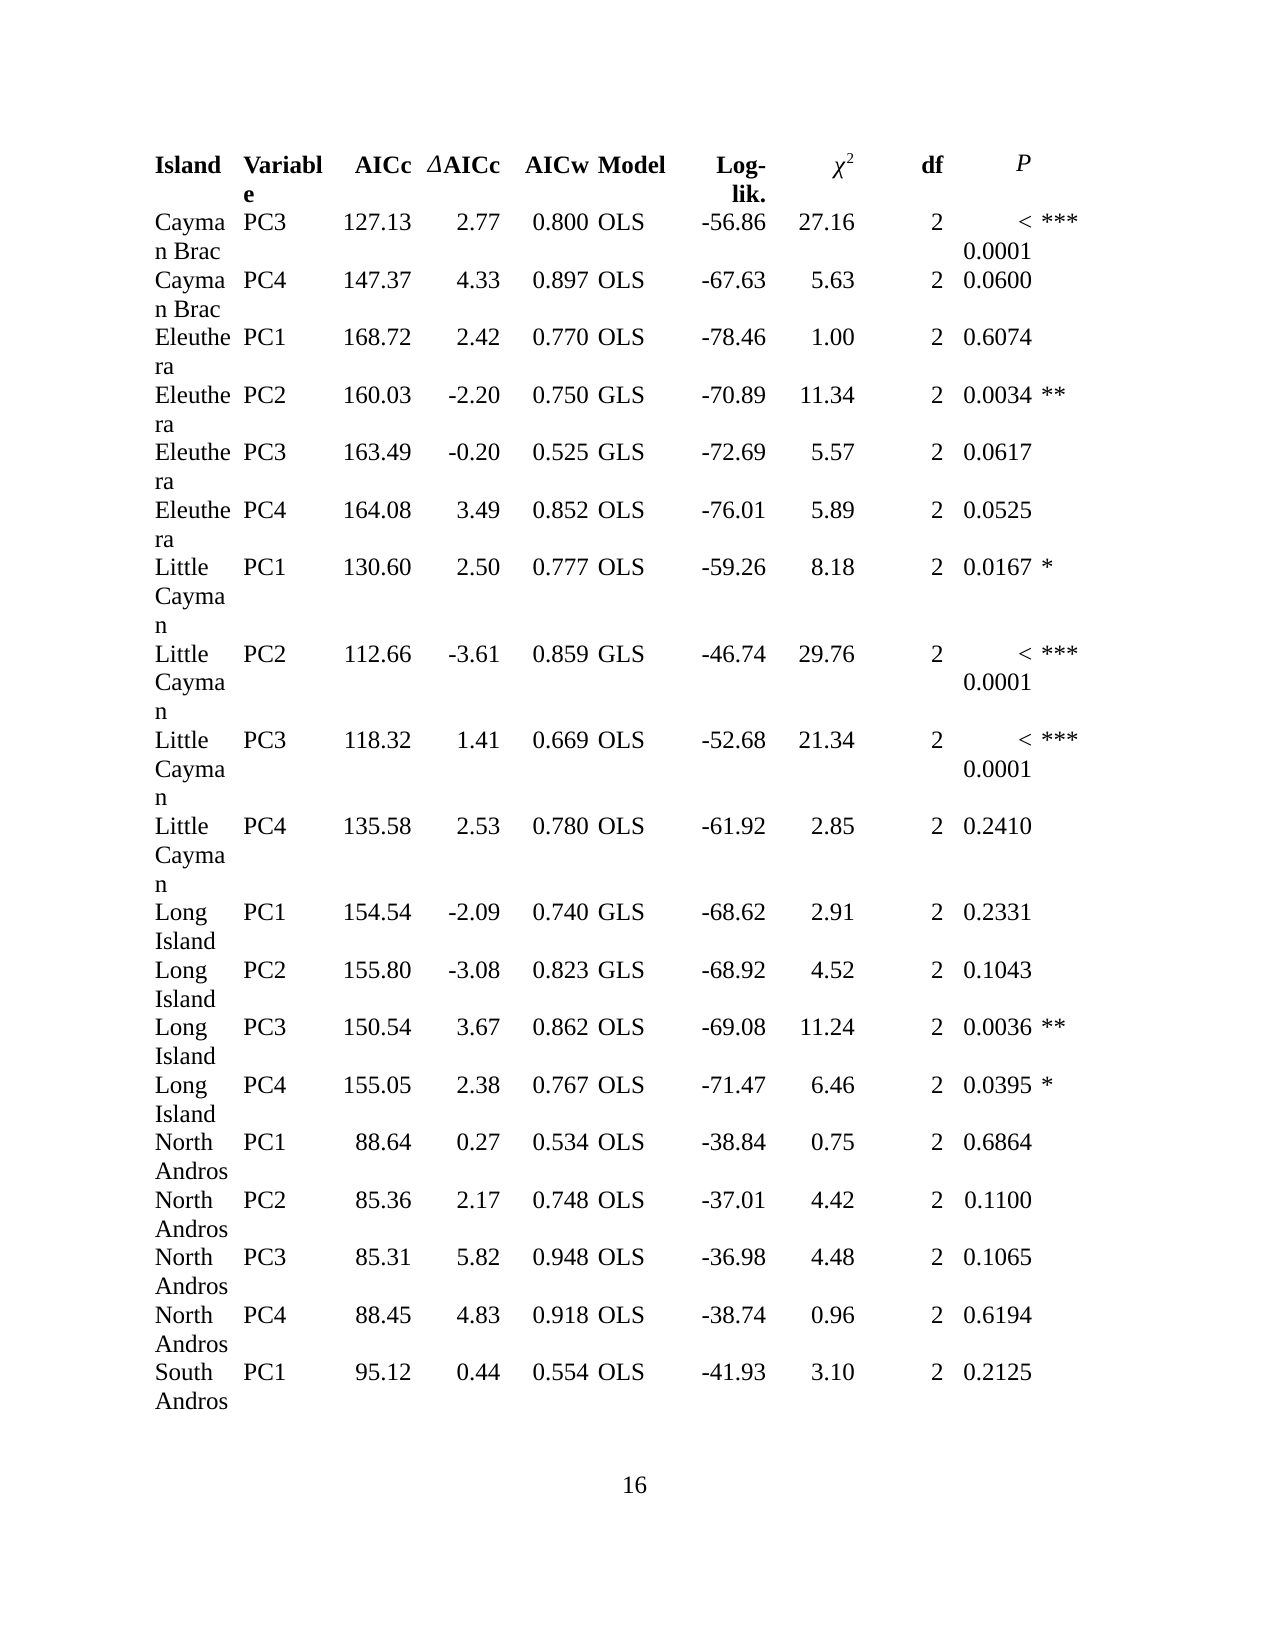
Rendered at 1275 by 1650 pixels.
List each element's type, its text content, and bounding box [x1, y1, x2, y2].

table_cell PC4 [239, 495, 327, 552]
table_cell 0.44 [416, 1358, 504, 1415]
table_cell 127.13 [327, 208, 416, 265]
table_cell North Andros [150, 1300, 238, 1357]
table_cell GLS [593, 955, 682, 1012]
table_cell 2.91 [770, 898, 859, 955]
table_header Variable [239, 150, 327, 207]
table_cell * [1036, 553, 1125, 639]
table_cell 5.57 [770, 438, 859, 495]
table_cell Long Island [150, 1070, 238, 1127]
table_cell [1036, 1300, 1125, 1357]
table_cell -38.74 [682, 1300, 770, 1357]
table_cell 0.948 [505, 1243, 593, 1300]
table_cell 0.750 [505, 380, 593, 437]
table_cell -2.09 [416, 898, 504, 955]
table_cell GLS [593, 898, 682, 955]
table_cell OLS [593, 1243, 682, 1300]
table_cell Long Island [150, 955, 238, 1012]
table_cell North Andros [150, 1128, 238, 1185]
table_cell 0.1100 [948, 1185, 1036, 1242]
table_cell 155.05 [327, 1070, 416, 1127]
table_cell 0.777 [505, 553, 593, 639]
table_cell 4.83 [416, 1300, 504, 1357]
table_cell -56.86 [682, 208, 770, 265]
table_cell 2 [859, 725, 948, 811]
table_cell [1036, 323, 1125, 380]
table_cell GLS [593, 380, 682, 437]
table_cell 2 [859, 1070, 948, 1127]
table_cell PC2 [239, 955, 327, 1012]
table_cell Little Cayman [150, 553, 238, 639]
table_cell 0.75 [770, 1128, 859, 1185]
table_cell 0.2331 [948, 898, 1036, 955]
table_cell 95.12 [327, 1358, 416, 1415]
table_cell PC2 [239, 639, 327, 725]
table_cell 4.48 [770, 1243, 859, 1300]
table_cell 0.0525 [948, 495, 1036, 552]
table_cell 0.748 [505, 1185, 593, 1242]
table_cell 85.36 [327, 1185, 416, 1242]
table_cell < 0.0001 [948, 725, 1036, 811]
table_cell 2 [859, 380, 948, 437]
table_cell Eleuthera [150, 438, 238, 495]
table_cell -3.61 [416, 639, 504, 725]
table_cell PC3 [239, 208, 327, 265]
table_cell 0.0600 [948, 265, 1036, 322]
table_cell PC1 [239, 323, 327, 380]
table_cell -61.92 [682, 811, 770, 897]
table_cell 3.10 [770, 1358, 859, 1415]
table_cell PC4 [239, 1300, 327, 1357]
table_cell 160.03 [327, 380, 416, 437]
table_cell 2 [859, 955, 948, 1012]
table_header AICc [416, 150, 504, 207]
table_cell 5.89 [770, 495, 859, 552]
table_cell North Andros [150, 1243, 238, 1300]
table_cell 0.1043 [948, 955, 1036, 1012]
table_cell OLS [593, 495, 682, 552]
table_cell 2 [859, 553, 948, 639]
table_cell 2.85 [770, 811, 859, 897]
table_cell Little Cayman [150, 639, 238, 725]
table_cell PC1 [239, 553, 327, 639]
table_cell 11.24 [770, 1013, 859, 1070]
table_cell 2.77 [416, 208, 504, 265]
table_cell PC4 [239, 1070, 327, 1127]
table_cell 2 [859, 265, 948, 322]
table_cell 0.534 [505, 1128, 593, 1185]
table_cell Cayman Brac [150, 208, 238, 265]
table_cell 0.96 [770, 1300, 859, 1357]
table_cell 2 [859, 898, 948, 955]
table_cell OLS [593, 553, 682, 639]
table_cell 0.740 [505, 898, 593, 955]
table_cell OLS [593, 1070, 682, 1127]
table_cell Little Cayman [150, 811, 238, 897]
table_cell 2 [859, 1013, 948, 1070]
table_cell [1036, 265, 1125, 322]
table_cell -36.98 [682, 1243, 770, 1300]
table_cell OLS [593, 323, 682, 380]
table_cell -52.68 [682, 725, 770, 811]
table_cell [1036, 955, 1125, 1012]
table_cell 0.800 [505, 208, 593, 265]
table_cell Little Cayman [150, 725, 238, 811]
table_cell -46.74 [682, 639, 770, 725]
table_header AICc [327, 150, 416, 207]
table_cell 0.859 [505, 639, 593, 725]
table_cell 0.823 [505, 955, 593, 1012]
table_cell 2.50 [416, 553, 504, 639]
table_cell 155.80 [327, 955, 416, 1012]
table_cell [1036, 1358, 1125, 1415]
table_cell 6.46 [770, 1070, 859, 1127]
table_cell 85.31 [327, 1243, 416, 1300]
table_cell -0.20 [416, 438, 504, 495]
table_cell 0.770 [505, 323, 593, 380]
table_cell 27.16 [770, 208, 859, 265]
table_cell PC2 [239, 1185, 327, 1242]
table_cell *** [1036, 725, 1125, 811]
table_cell Eleuthera [150, 380, 238, 437]
table_cell [1036, 811, 1125, 897]
table_cell -67.63 [682, 265, 770, 322]
table_cell 2 [859, 639, 948, 725]
table_cell -70.89 [682, 380, 770, 437]
table_cell Eleuthera [150, 323, 238, 380]
table_cell 0.2125 [948, 1358, 1036, 1415]
table_cell 0.6194 [948, 1300, 1036, 1357]
table_cell Long Island [150, 1013, 238, 1070]
table_cell 4.52 [770, 955, 859, 1012]
table_cell [1036, 898, 1125, 955]
table_cell [1036, 1243, 1125, 1300]
table_cell -78.46 [682, 323, 770, 380]
table_cell 112.66 [327, 639, 416, 725]
table_cell -68.62 [682, 898, 770, 955]
table_cell PC1 [239, 1128, 327, 1185]
table_cell 0.2410 [948, 811, 1036, 897]
table_cell OLS [593, 1300, 682, 1357]
table_cell *** [1036, 208, 1125, 265]
table_cell 2 [859, 438, 948, 495]
table_cell 0.554 [505, 1358, 593, 1415]
table_cell 0.0167 [948, 553, 1036, 639]
table_cell 21.34 [770, 725, 859, 811]
table_header Log-lik. [682, 150, 770, 207]
table_cell 0.862 [505, 1013, 593, 1070]
table_cell 88.45 [327, 1300, 416, 1357]
table_cell GLS [593, 438, 682, 495]
table_cell 0.1065 [948, 1243, 1036, 1300]
table_cell PC3 [239, 1243, 327, 1300]
table_cell [1036, 438, 1125, 495]
table_cell PC1 [239, 1358, 327, 1415]
table_header df [859, 150, 948, 207]
table_header AICw [505, 150, 593, 207]
table_cell PC2 [239, 380, 327, 437]
table_cell 8.18 [770, 553, 859, 639]
table_cell 168.72 [327, 323, 416, 380]
table_cell 150.54 [327, 1013, 416, 1070]
table_cell 0.669 [505, 725, 593, 811]
table_cell 29.76 [770, 639, 859, 725]
table_cell 2 [859, 1358, 948, 1415]
table_cell * [1036, 1070, 1125, 1127]
table_cell North Andros [150, 1185, 238, 1242]
table_cell 163.49 [327, 438, 416, 495]
table_cell -71.47 [682, 1070, 770, 1127]
table_cell 2 [859, 1243, 948, 1300]
table_cell 135.58 [327, 811, 416, 897]
table_cell 1.41 [416, 725, 504, 811]
table_cell -72.69 [682, 438, 770, 495]
table_cell 0.6864 [948, 1128, 1036, 1185]
table_header Model [593, 150, 682, 207]
table_cell OLS [593, 1128, 682, 1185]
table_cell OLS [593, 1013, 682, 1070]
table_cell PC1 [239, 898, 327, 955]
table_cell 0.897 [505, 265, 593, 322]
table_cell PC3 [239, 1013, 327, 1070]
table_cell 0.27 [416, 1128, 504, 1185]
table_cell -2.20 [416, 380, 504, 437]
table_cell 0.0617 [948, 438, 1036, 495]
table_cell 0.918 [505, 1300, 593, 1357]
table_cell 164.08 [327, 495, 416, 552]
table_cell OLS [593, 1358, 682, 1415]
table_cell 4.42 [770, 1185, 859, 1242]
table_cell 2 [859, 811, 948, 897]
table_cell GLS [593, 639, 682, 725]
table_cell 0.6074 [948, 323, 1036, 380]
table_cell 130.60 [327, 553, 416, 639]
table_cell PC4 [239, 811, 327, 897]
table_cell 0.525 [505, 438, 593, 495]
table_cell Eleuthera [150, 495, 238, 552]
table_cell ** [1036, 380, 1125, 437]
table_cell 0.852 [505, 495, 593, 552]
table_cell 2 [859, 323, 948, 380]
table_cell 1.00 [770, 323, 859, 380]
table_cell [1036, 1128, 1125, 1185]
table_cell *** [1036, 639, 1125, 725]
table_header [948, 150, 1036, 207]
table_cell 0.767 [505, 1070, 593, 1127]
table_cell OLS [593, 811, 682, 897]
table_cell 3.49 [416, 495, 504, 552]
table_header [1036, 150, 1125, 207]
table_cell 5.82 [416, 1243, 504, 1300]
table_cell < 0.0001 [948, 639, 1036, 725]
table_cell 11.34 [770, 380, 859, 437]
table_cell PC3 [239, 725, 327, 811]
table_cell [1036, 1185, 1125, 1242]
table_cell 2 [859, 1300, 948, 1357]
table_cell 0.0036 [948, 1013, 1036, 1070]
table_cell -68.92 [682, 955, 770, 1012]
table_header Island [150, 150, 238, 207]
table_cell -38.84 [682, 1128, 770, 1185]
table_cell 0.780 [505, 811, 593, 897]
table_cell 2.53 [416, 811, 504, 897]
table_cell -69.08 [682, 1013, 770, 1070]
table_cell < 0.0001 [948, 208, 1036, 265]
table_cell 147.37 [327, 265, 416, 322]
table_cell -37.01 [682, 1185, 770, 1242]
table_cell -3.08 [416, 955, 504, 1012]
table_cell OLS [593, 1185, 682, 1242]
table_cell 0.0034 [948, 380, 1036, 437]
table_cell 154.54 [327, 898, 416, 955]
table_cell 2 [859, 1185, 948, 1242]
table_cell 2 [859, 1128, 948, 1185]
table_cell 118.32 [327, 725, 416, 811]
table_cell 4.33 [416, 265, 504, 322]
table_cell South Andros [150, 1358, 238, 1415]
table_cell Long Island [150, 898, 238, 955]
table_cell 2.38 [416, 1070, 504, 1127]
table_cell PC3 [239, 438, 327, 495]
table_cell PC4 [239, 265, 327, 322]
table_cell Cayman Brac [150, 265, 238, 322]
table_cell 0.0395 [948, 1070, 1036, 1127]
table_cell 88.64 [327, 1128, 416, 1185]
table_cell 2.17 [416, 1185, 504, 1242]
table_cell 2 [859, 495, 948, 552]
table_header [770, 150, 859, 207]
table_cell OLS [593, 265, 682, 322]
table_cell -59.26 [682, 553, 770, 639]
table_cell 2.42 [416, 323, 504, 380]
table_cell 2 [859, 208, 948, 265]
table_cell -76.01 [682, 495, 770, 552]
table_cell [1036, 495, 1125, 552]
table_cell ** [1036, 1013, 1125, 1070]
table_cell 3.67 [416, 1013, 504, 1070]
table_cell -41.93 [682, 1358, 770, 1415]
table_cell OLS [593, 725, 682, 811]
table_cell 5.63 [770, 265, 859, 322]
table_cell OLS [593, 208, 682, 265]
